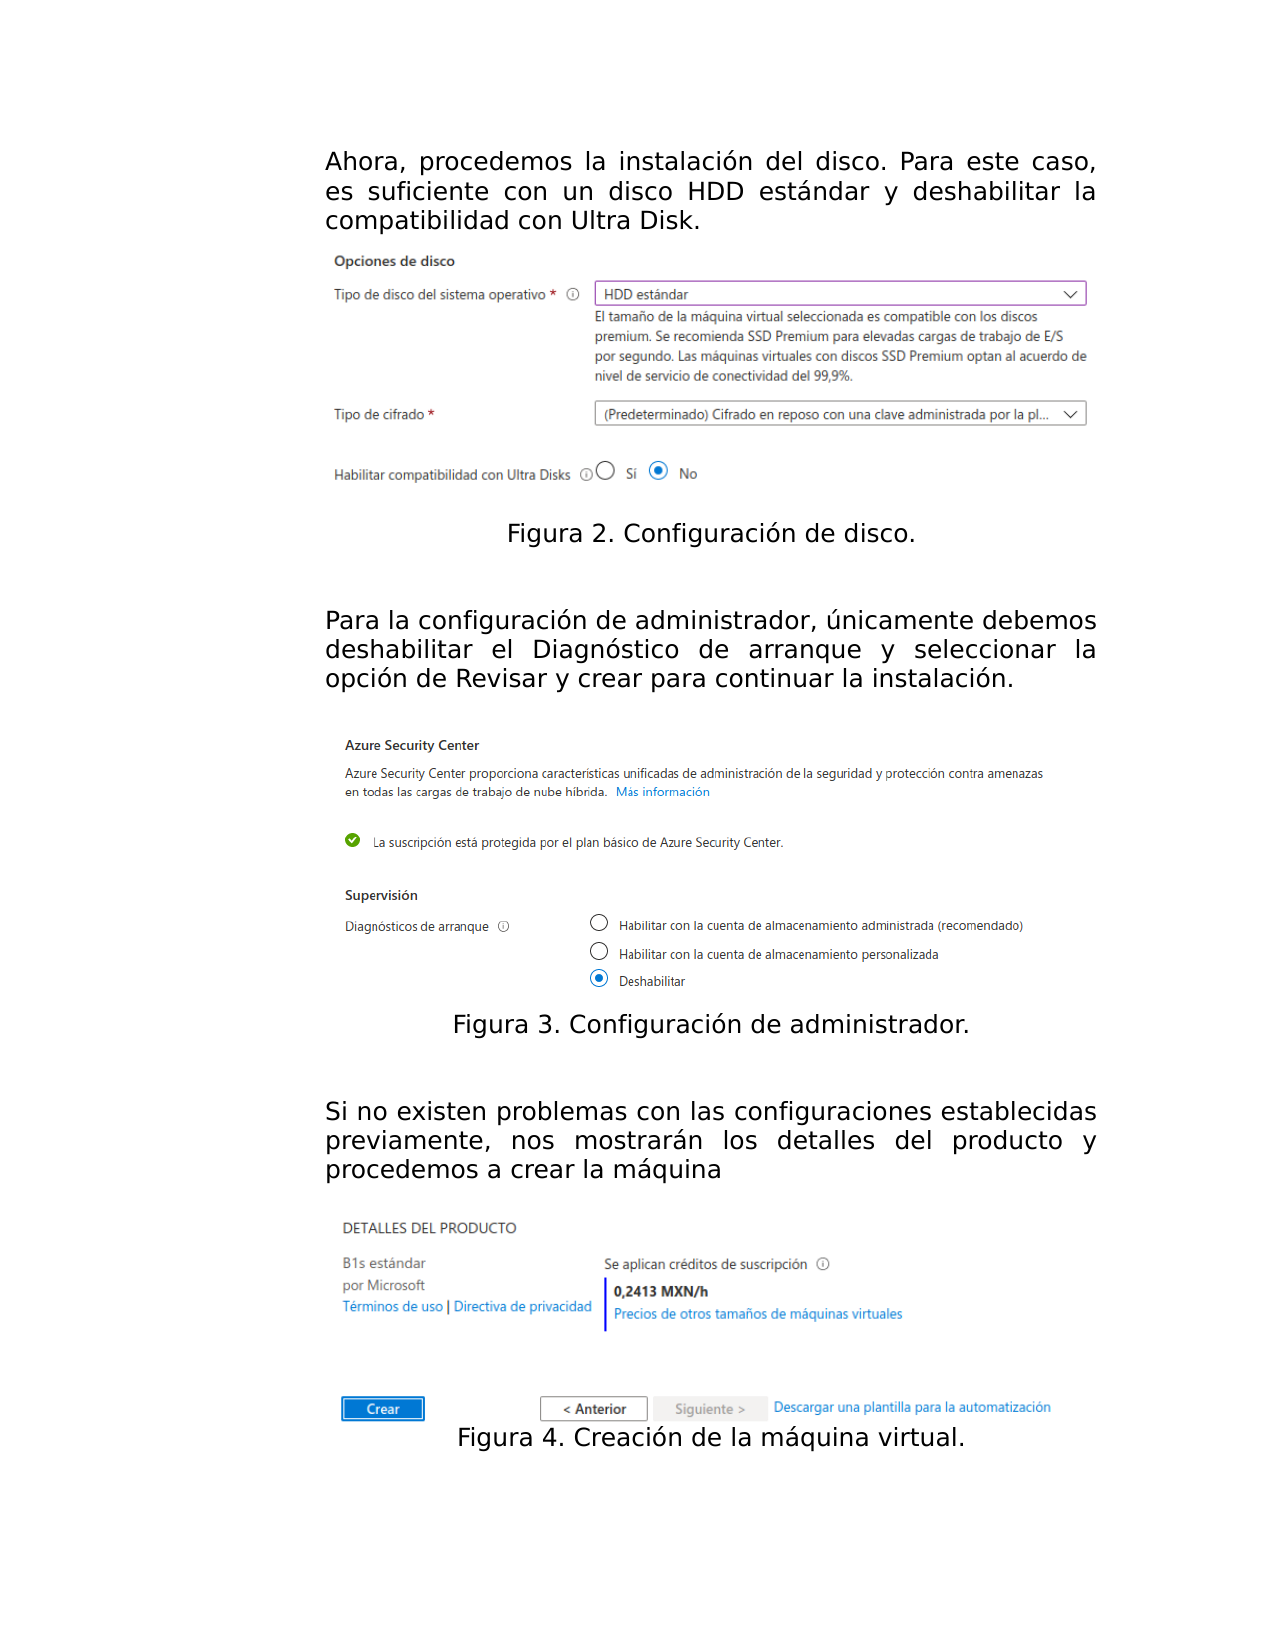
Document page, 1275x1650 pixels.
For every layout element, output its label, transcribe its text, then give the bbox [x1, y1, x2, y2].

text Figura 3. Configuración de administrador. [325, 723, 1098, 1039]
picture [323, 250, 431, 490]
text Figura 2. Configuración de disco. [177, 519, 1098, 548]
text Ahora, procedemos la instalación del disco. Para este caso, es suficiente con un disco HDD estándar y deshabilitar la compatibilidad con Ultra Disk. [325, 148, 1098, 235]
text Si no existen problemas con las configuraciones establecidas previamente, nos mostrarán los detalles del producto y procedemos a crear la máquina [325, 1097, 1098, 1185]
text Figura 4. Creación de la máquina virtual. [325, 1376, 1098, 1453]
picture [329, 725, 433, 1010]
text Para la configuración de administrador, únicamente debemos deshabilitar el Diagnóstico de arranque y seleccionar la opción de Revisar y crear para continuar la instalación. [325, 606, 1098, 694]
picture [333, 1420, 430, 1424]
picture [326, 1195, 424, 1336]
